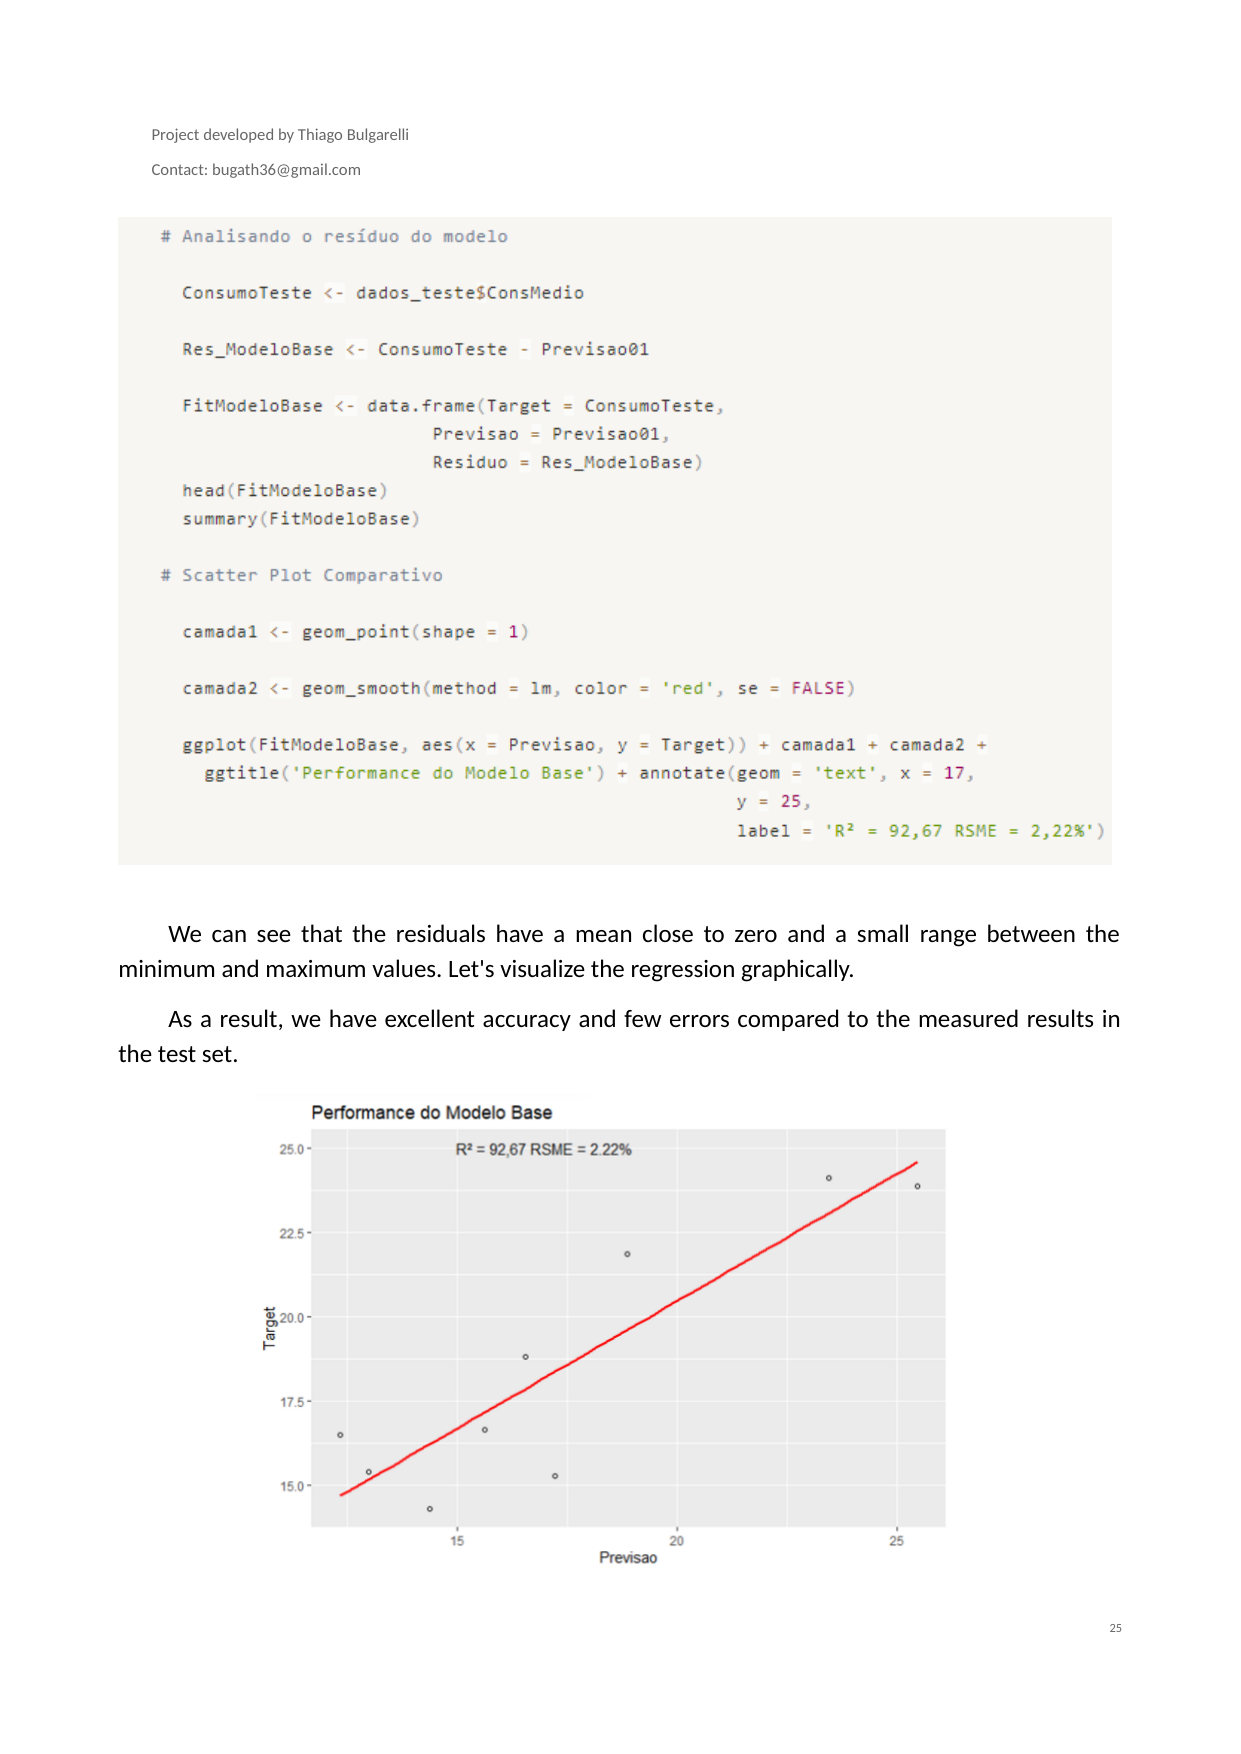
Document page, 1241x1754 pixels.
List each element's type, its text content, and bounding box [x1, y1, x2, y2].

picture [254, 1094, 973, 1581]
text We can see that the residuals have a mean close to zero and a small range between the minimum and maximum values. Let's visualize the regression graphically. [118, 918, 1122, 984]
picture [118, 217, 1113, 865]
text As a result, we have excellent accuracy and few errors compared to the measured results in the test set. [118, 1003, 1122, 1068]
